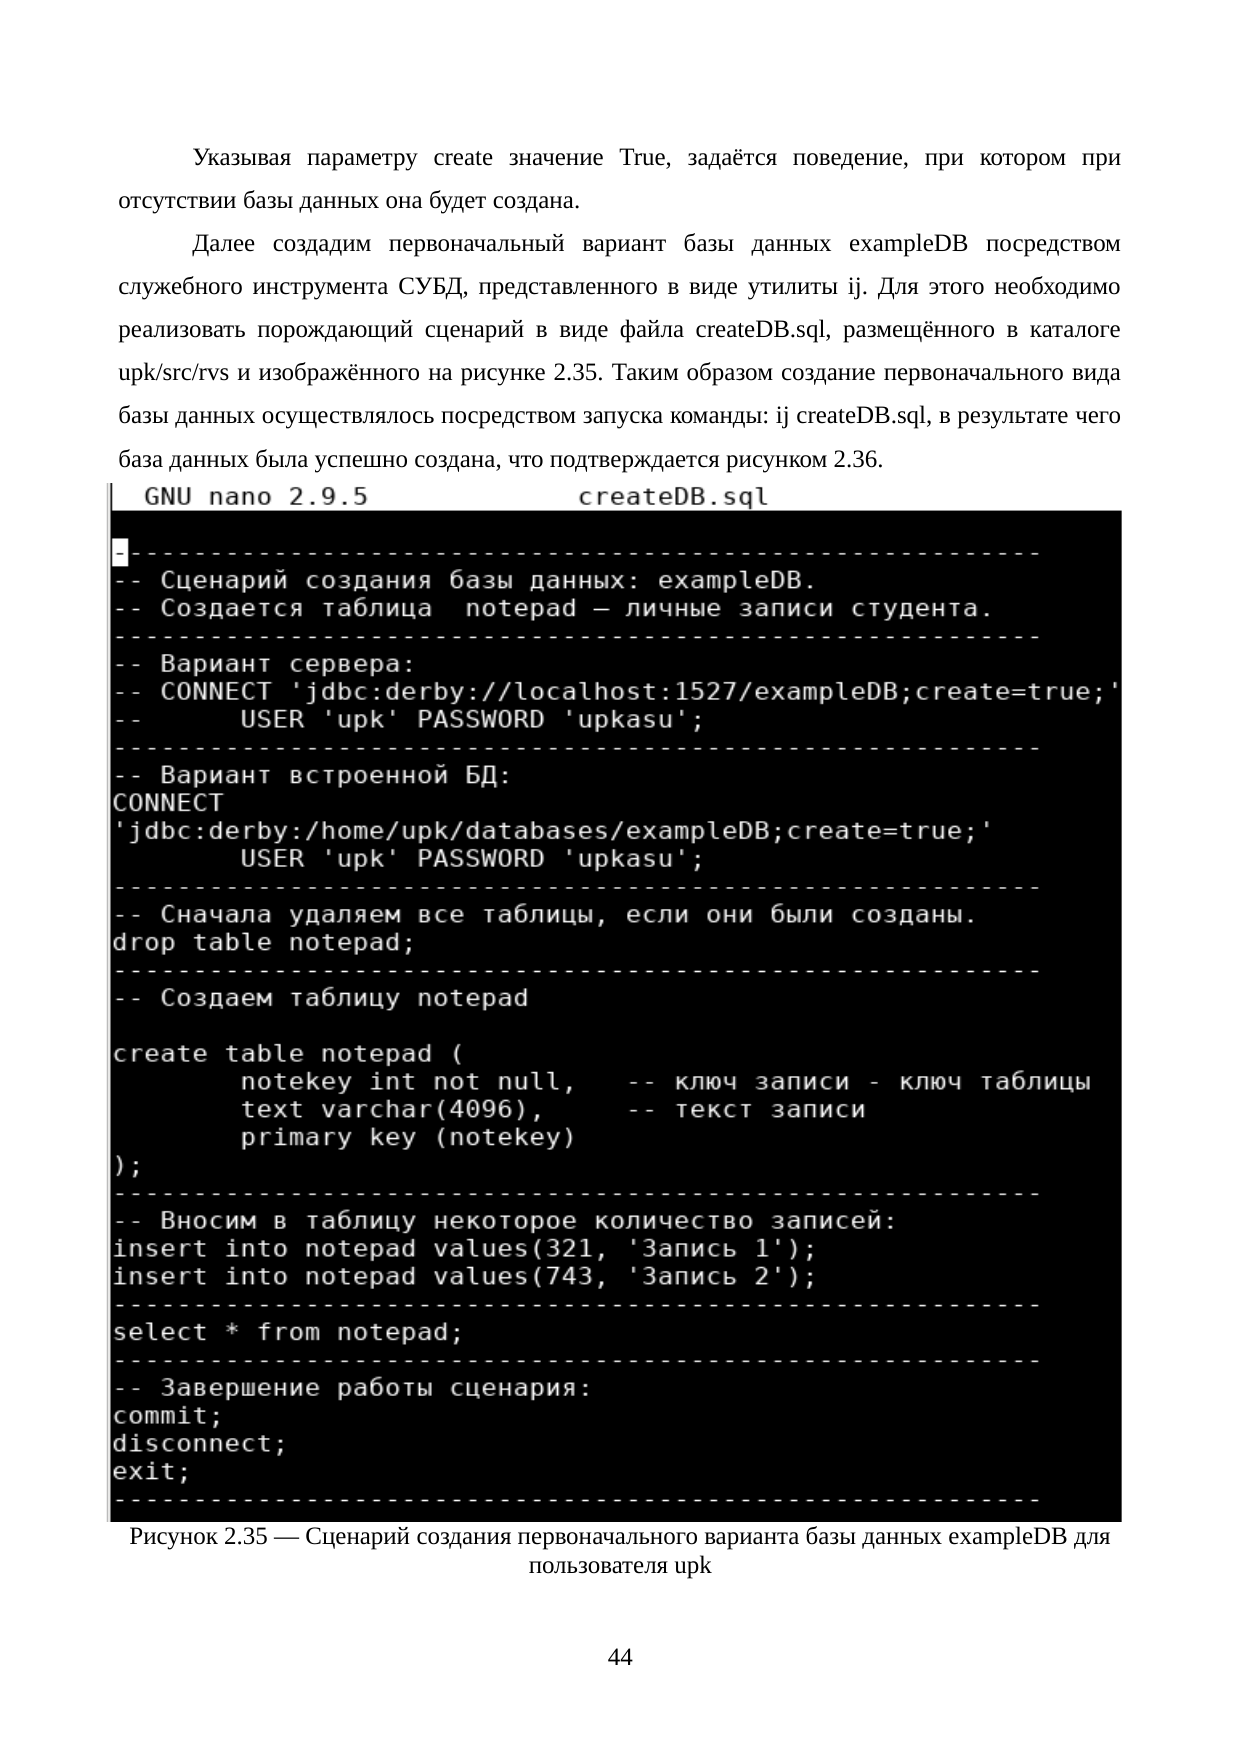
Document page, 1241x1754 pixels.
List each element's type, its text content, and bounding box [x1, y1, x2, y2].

text Рисунок 2.35 — Сценарий создания первоначального варианта базы данных exampleDB для пользователя upk [118, 1522, 1122, 1579]
text Указывая параметру create значение True, задаётся поведение, при котором при отсутствии базы данных она будет создана. [118, 142, 1122, 214]
picture [106, 483, 1122, 1522]
text Далее создадим первоначальный вариант базы данных exampleDB посредством служебного инструмента СУБД, представленного в виде утилиты ij. Для этого необходимо реализовать порождающий сценарий в виде файла createDB.sql, размещённого в каталоге upk/src/rvs и изображённого на рисунке 2.35. Таким образом создание первоначального вида базы данных осуществлялось посредством запуска команды: ij createDB.sql, в результате чего база данных была успешно создана, что подтверждается рисунком 2.36. [118, 228, 1122, 472]
